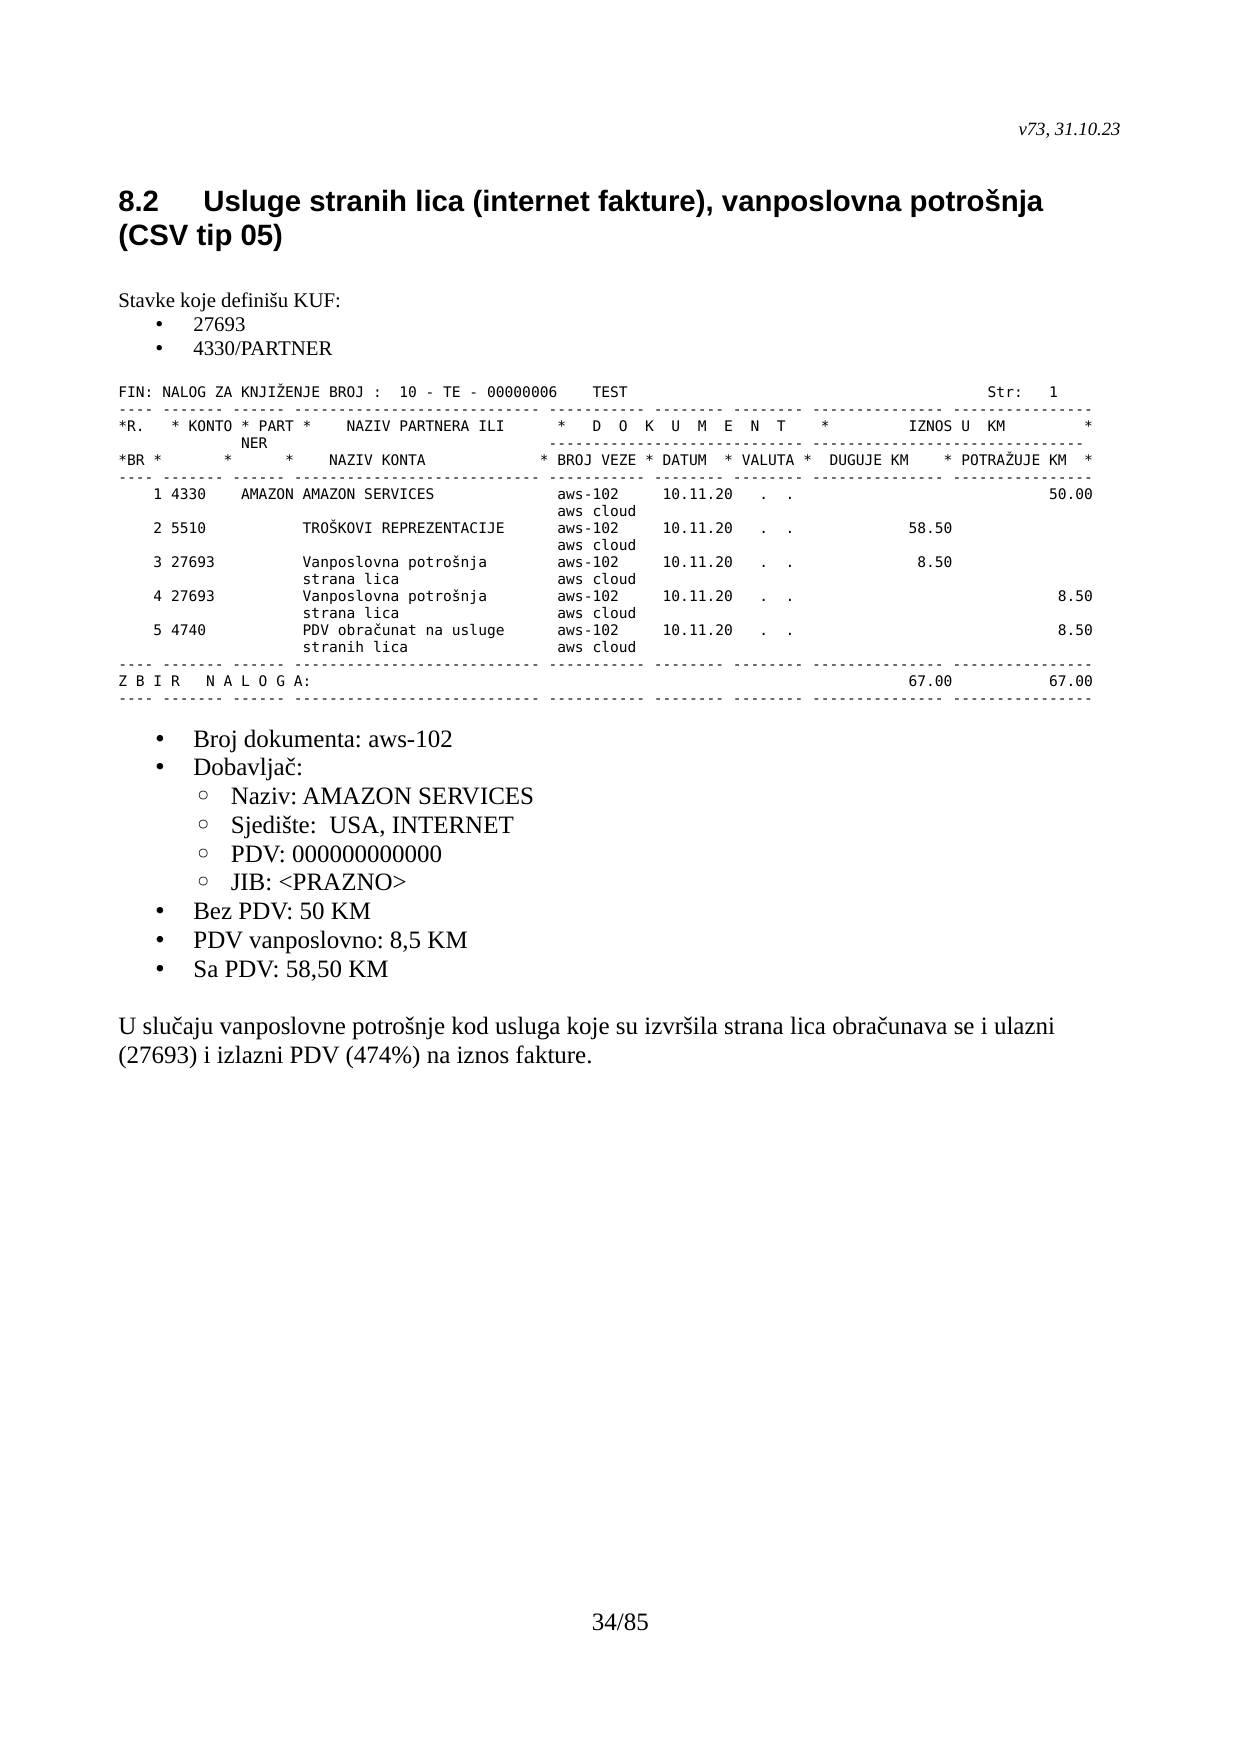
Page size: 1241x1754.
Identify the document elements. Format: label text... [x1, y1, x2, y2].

text NER ----------------------------- ------------------------------- [118, 435, 1122, 452]
text 2 5510 TROŠKOVI REPREZENTACIJE aws-102 10.11.20 . . 58.50 [118, 520, 1122, 537]
text ---- ------- ------ ---------------------------- ----------- -------- -------- --------------- ---------------- [118, 469, 1122, 486]
list 4330/PARTNER [156, 336, 1122, 360]
list JIB: <PRAZNO> [193, 867, 1122, 896]
text 3 27693 Vanposlovna potrošnja aws-102 10.11.20 . . 8.50 [118, 554, 1122, 571]
list PDV: 000000000000 [193, 839, 1122, 867]
text aws cloud [118, 503, 1122, 520]
list Dobavljač: [156, 752, 1122, 781]
text ---- ------- ------ ---------------------------- ----------- -------- -------- --------------- ---------------- [118, 656, 1122, 673]
list 27693 [156, 312, 1122, 336]
list Bez PDV: 50 KM [156, 896, 1122, 925]
text aws cloud [118, 537, 1122, 554]
text strana lica aws cloud [118, 605, 1122, 622]
text FIN: NALOG ZA KNJIŽENJE BROJ : 10 - TE - 00000006 TEST Str: 1 [118, 384, 1122, 401]
text 4 27693 Vanposlovna potrošnja aws-102 10.11.20 . . 8.50 [118, 588, 1122, 605]
text Z B I R N A L O G A: 67.00 67.00 [118, 673, 1122, 690]
list Broj dokumenta: aws-102 [156, 724, 1122, 752]
text *BR * * * NAZIV KONTA * BROJ VEZE * DATUM * VALUTA * DUGUJE KM * POTRAŽUJE KM * [118, 452, 1122, 469]
subtitle Usluge stranih lica (internet fakture), vanposlovna potrošnja (CSV tip 05) [118, 184, 1122, 251]
list Sjedište: USA, INTERNET [193, 810, 1122, 839]
text stranih lica aws cloud [118, 639, 1122, 656]
text *R. * KONTO * PART * NAZIV PARTNERA ILI * D O K U M E N T * IZNOS U KM * [118, 418, 1122, 435]
text U slučaju vanposlovne potrošnje kod usluga koje su izvršila strana lica obračunava se i ulazni (27693) i izlazni PDV (474%) na iznos fakture. [118, 1011, 1122, 1069]
text 5 4740 PDV obračunat na usluge aws-102 10.11.20 . . 8.50 [118, 622, 1122, 639]
text strana lica aws cloud [118, 571, 1122, 588]
text 1 4330 AMAZON AMAZON SERVICES aws-102 10.11.20 . . 50.00 [118, 486, 1122, 503]
list Naziv: AMAZON SERVICES [193, 781, 1122, 810]
text ---- ------- ------ ---------------------------- ----------- -------- -------- --------------- ---------------- [118, 690, 1122, 707]
list Sa PDV: 58,50 KM [156, 954, 1122, 982]
list PDV vanposlovno: 8,5 KM [156, 925, 1122, 954]
text ---- ------- ------ ---------------------------- ----------- -------- -------- --------------- ---------------- [118, 401, 1122, 418]
text Stavke koje definišu KUF: [118, 288, 1122, 312]
